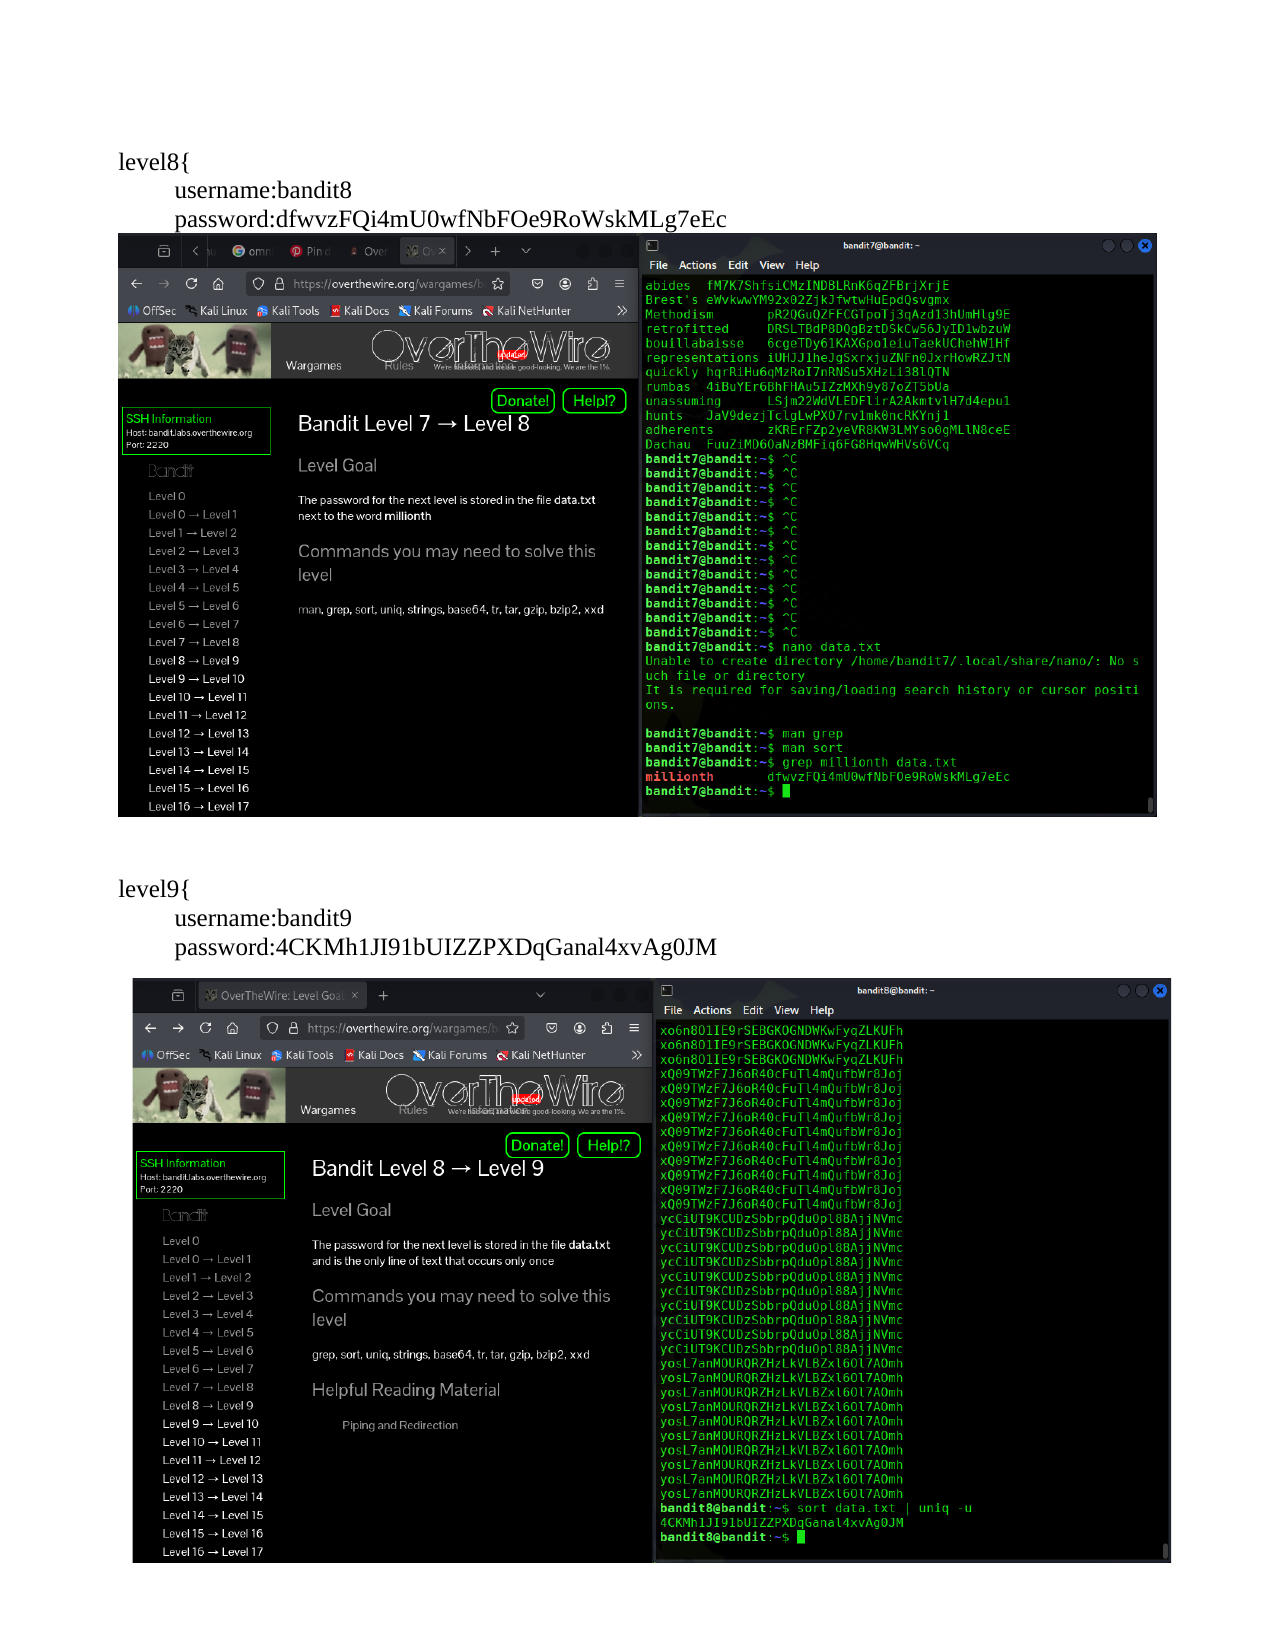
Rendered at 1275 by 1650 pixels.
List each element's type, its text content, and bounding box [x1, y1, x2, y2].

text username:bandit8 [118, 176, 1157, 204]
picture [118, 233, 1157, 817]
text username:bandit9 [118, 903, 1157, 932]
picture [132, 978, 1172, 1563]
text password:4CKMh1JI91bUIZZPXDqGanal4xvAg0JM [118, 932, 1157, 961]
text password:dfwvzFQi4mU0wfNbFOe9RoWskMLg7eEc [118, 204, 1157, 233]
text level9{ [118, 874, 1157, 903]
text level8{ [118, 147, 1157, 176]
